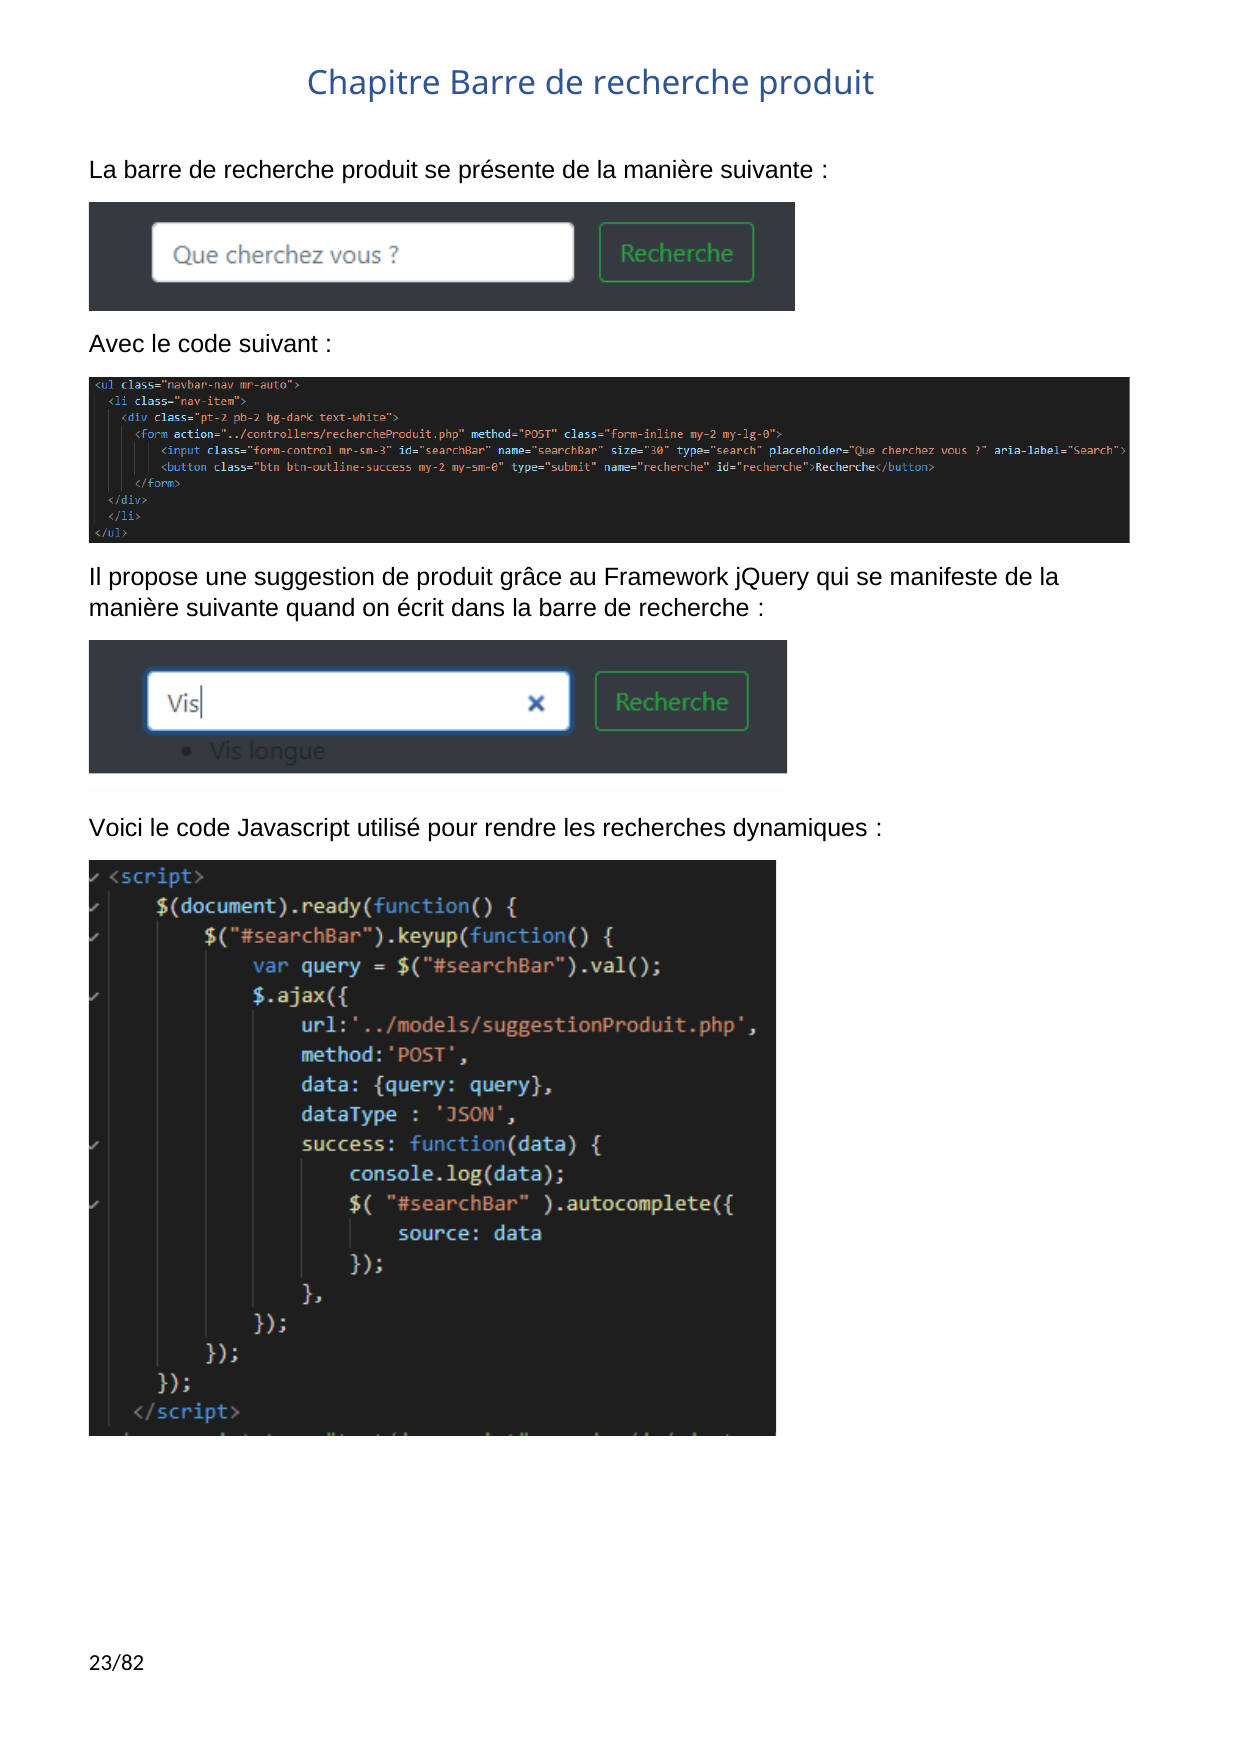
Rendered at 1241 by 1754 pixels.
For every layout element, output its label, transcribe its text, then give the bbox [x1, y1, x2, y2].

text Voici le code Javascript utilisé pour rendre les recherches dynamiques : [89, 813, 1092, 841]
picture [88, 202, 795, 311]
picture [88, 377, 1130, 543]
text Il propose une suggestion de produit grâce au Framework jQuery qui se manifeste de la manière suivante quand on écrit dans la barre de recherche : [89, 561, 1092, 621]
subtitle Chapitre Barre de recherche produit [89, 59, 1092, 104]
picture [88, 860, 777, 1436]
text Avec le code suivant : [89, 329, 1092, 358]
text La barre de recherche produit se présente de la manière suivante : [89, 155, 1092, 184]
picture [88, 640, 788, 794]
